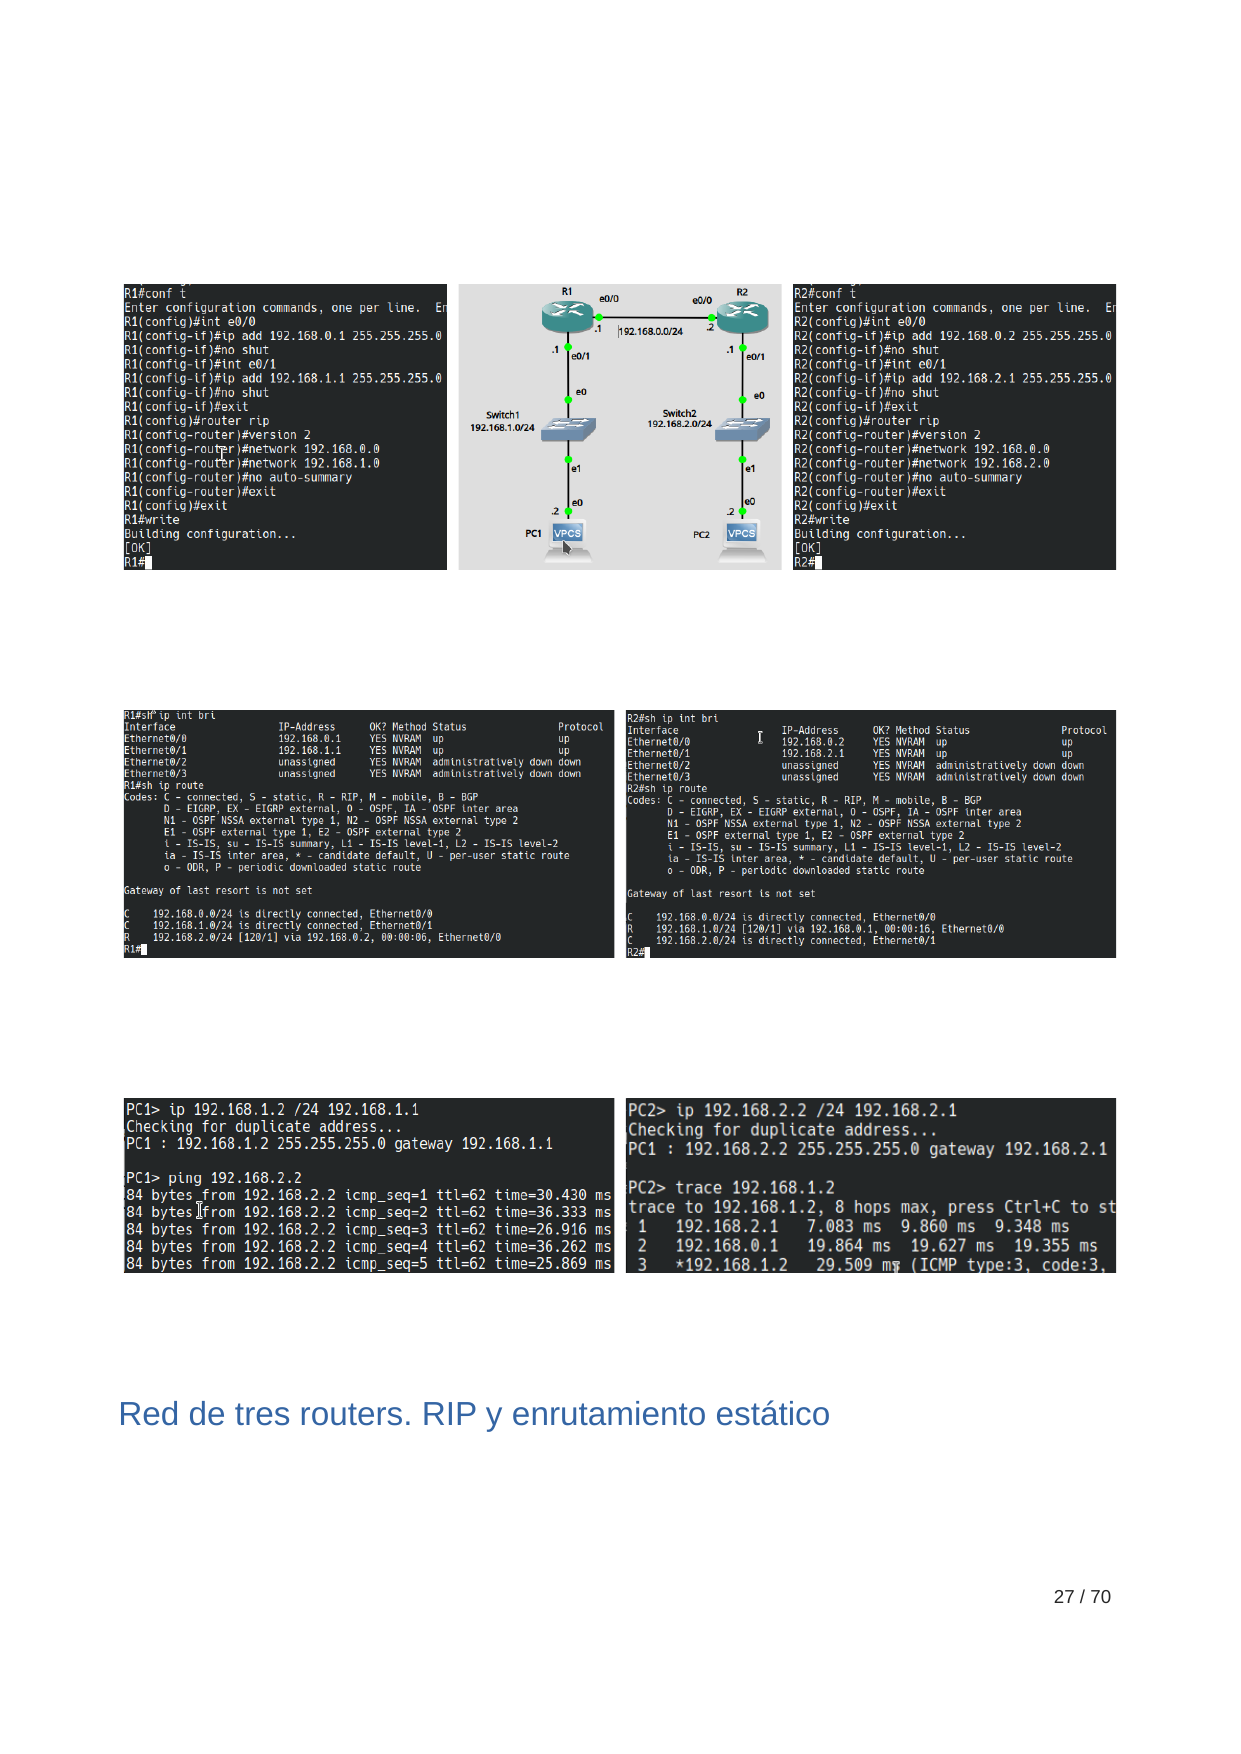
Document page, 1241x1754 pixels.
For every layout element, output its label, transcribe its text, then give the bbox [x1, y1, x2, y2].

picture [625, 710, 1117, 958]
picture [123, 1098, 615, 1273]
table_header [453, 279, 787, 633]
table_header [118, 705, 620, 1021]
table_header [620, 1093, 1122, 1336]
table_header [118, 279, 453, 633]
table_header [788, 279, 1122, 633]
picture [123, 284, 447, 570]
picture [123, 710, 615, 958]
table_header [118, 1093, 620, 1336]
table_header [620, 705, 1122, 1021]
picture [625, 1098, 1117, 1273]
picture [458, 284, 782, 570]
picture [793, 284, 1117, 570]
text Red de tres routers. RIP y enrutamiento estático [118, 1394, 1122, 1432]
